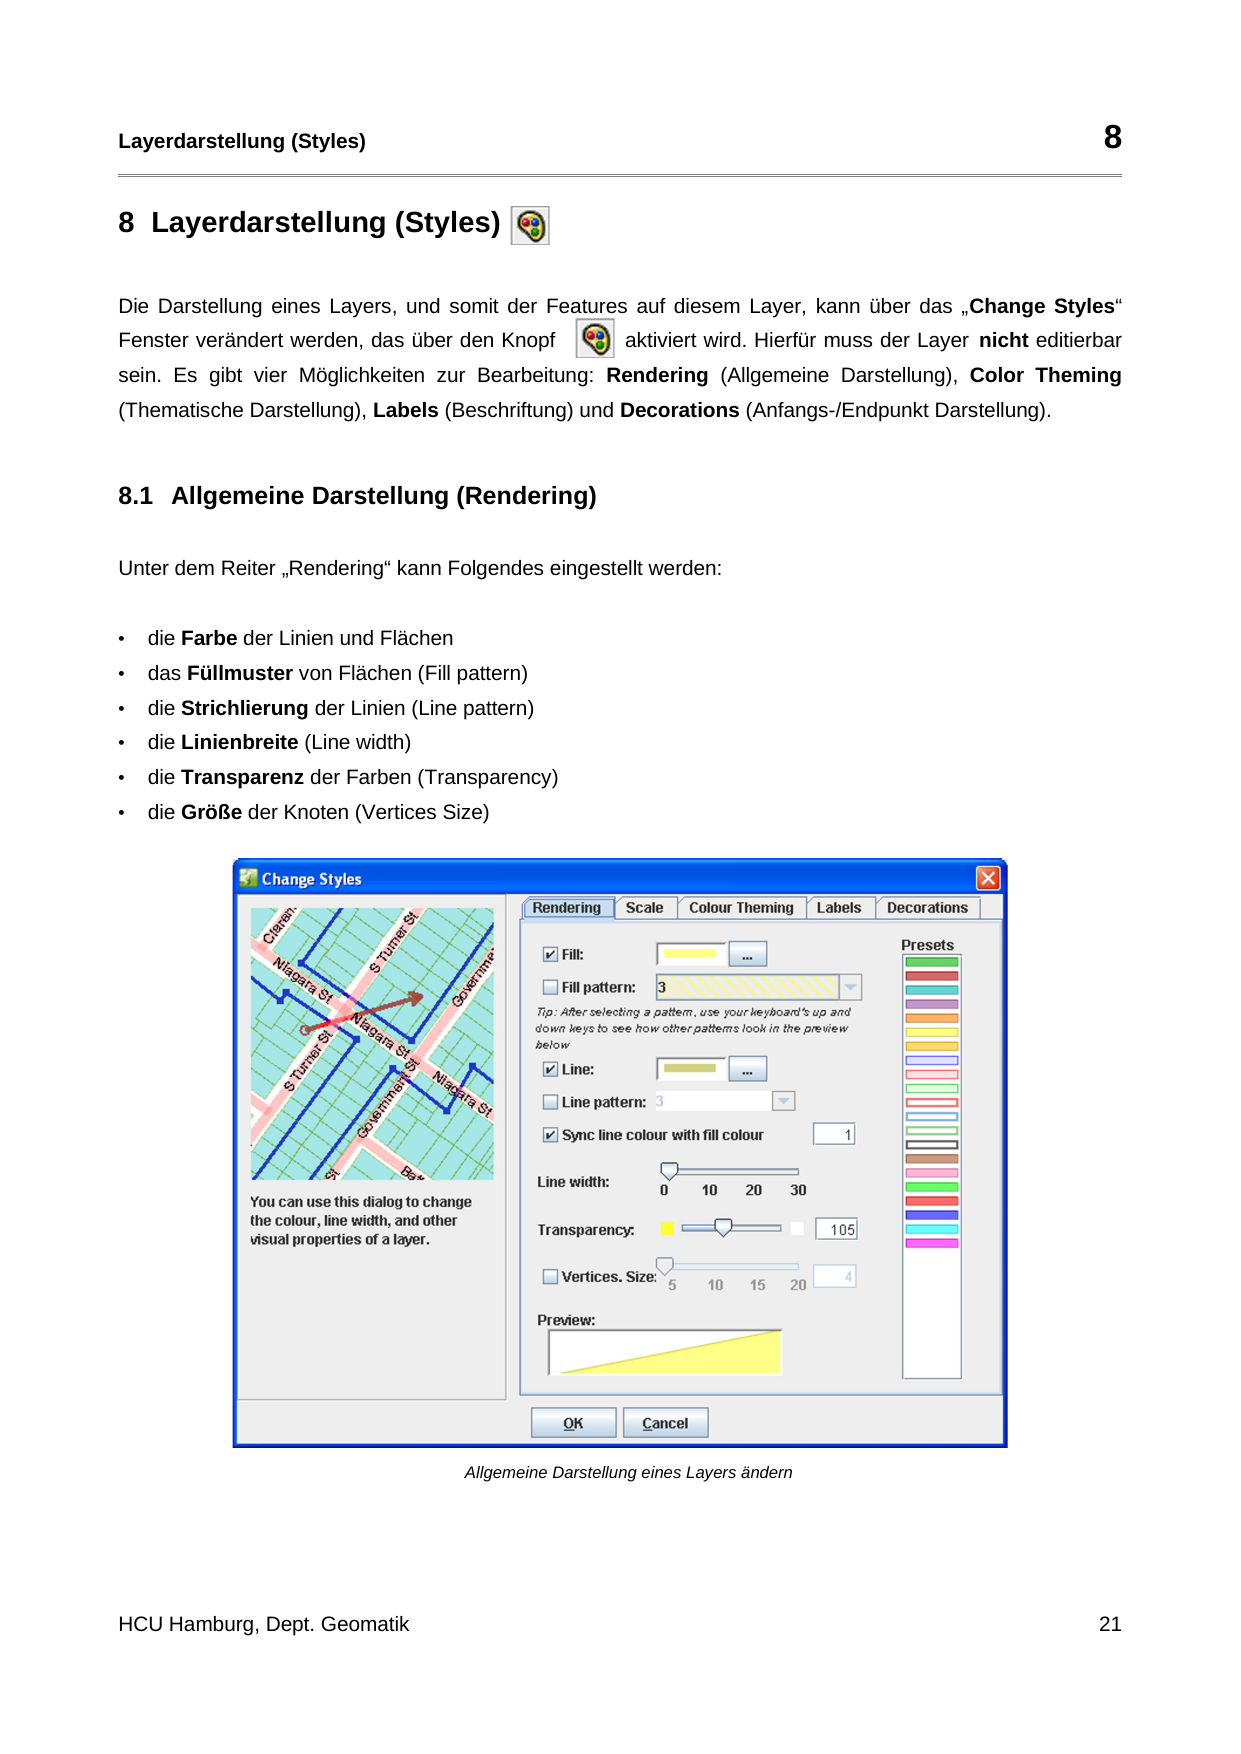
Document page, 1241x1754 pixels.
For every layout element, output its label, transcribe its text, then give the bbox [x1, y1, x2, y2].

list die Linienbreite (Line width) [118, 731, 1122, 754]
list die Größe der Knoten (Vertices Size) [118, 801, 1122, 824]
subtitle Allgemeine Darstellung (Rendering) [118, 482, 1122, 510]
picture [510, 206, 550, 245]
picture [575, 318, 615, 358]
list die Farbe der Linien und Flächen [118, 627, 1122, 650]
subtitle Layerdarstellung (Styles) [118, 206, 510, 238]
list das Füllmuster von Flächen (Fill pattern) [118, 661, 1122, 684]
subtitle [550, 206, 1122, 238]
list die Transparenz der Farben (Transparency) [118, 766, 1122, 789]
text Unter dem Reiter „Rendering“ kann Folgendes eingestellt werden: [118, 557, 1122, 615]
text Allgemeine Darstellung eines Layers ändern [118, 870, 1122, 1483]
list die Strichlierung der Linien (Line pattern) [118, 696, 1122, 719]
picture [232, 858, 1008, 1448]
text Die Darstellung eines Layers, und somit der Features auf diesem Layer, kann über das „Change Styles“ Fenster verändert werden, das über den Knopf aktiviert wird. Hierfür muss der Layer nicht editierbar sein. Es gibt vier Möglichkeiten zur Bearbeitung: Rendering (Allgemeine Darstellung), Color Theming (Thematische Darstellung), Labels (Beschriftung) und Decorations (Anfangs-/Endpunkt Darstellung). [118, 294, 1122, 422]
